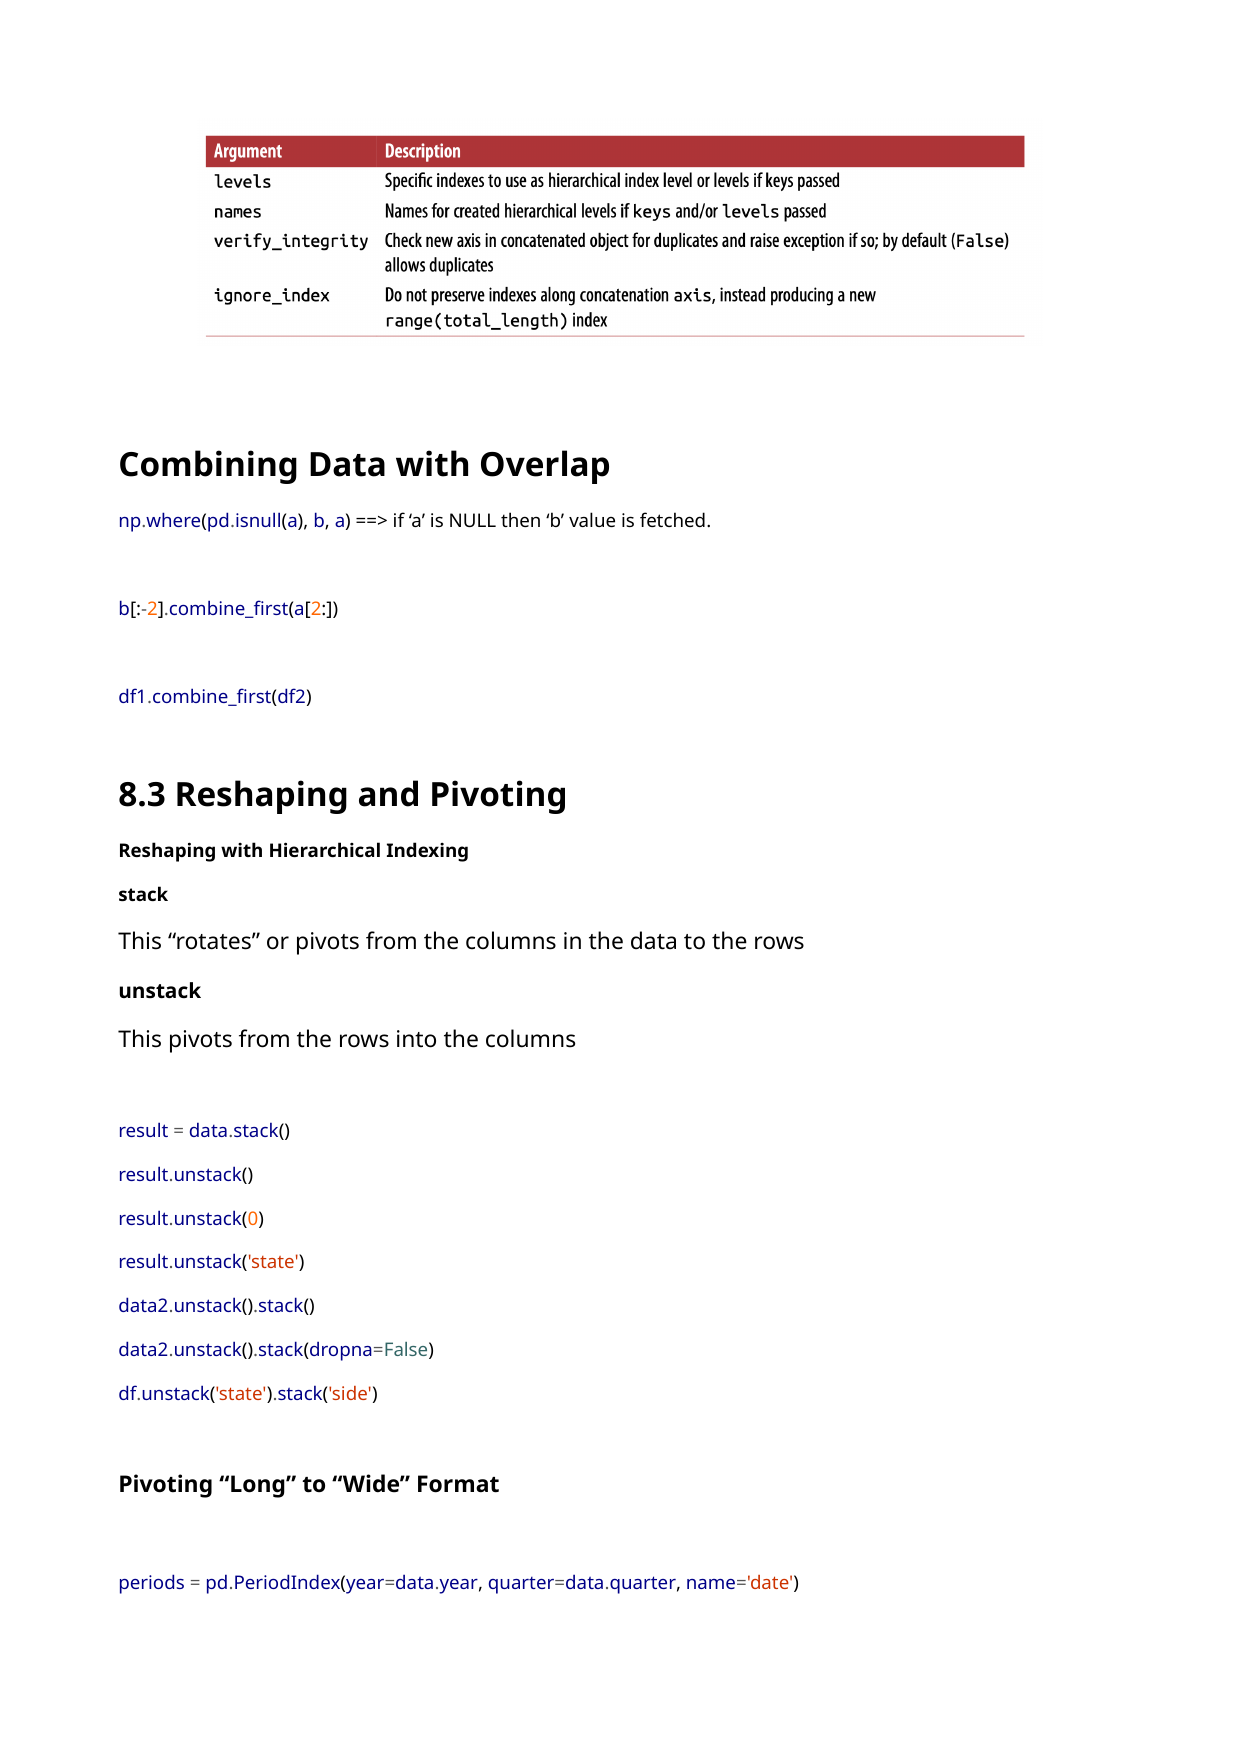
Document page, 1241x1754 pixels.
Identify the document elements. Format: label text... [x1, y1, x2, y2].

picture [197, 118, 1043, 346]
text Combining Data with Overlap [118, 441, 1122, 486]
text This “rotates” or pivots from the columns in the data to the rows [118, 925, 1122, 956]
text result.unstack(0) [118, 1205, 1122, 1231]
text result.unstack('state') [118, 1249, 1122, 1274]
text result.unstack() [118, 1161, 1122, 1187]
text periods = pd.PeriodIndex(year=data.year, quarter=data.quarter, name='date') [118, 1569, 1122, 1595]
text result = data.stack() [118, 1117, 1122, 1143]
text df1.combine_first(df2) [118, 683, 1122, 708]
text data2.unstack().stack(dropna=False) [118, 1337, 1122, 1362]
text df.unstack('state').stack('side') [118, 1380, 1122, 1406]
text data2.unstack().stack() [118, 1293, 1122, 1318]
text b[:-2].combine_first(a[2:]) [118, 595, 1122, 621]
text unstack [118, 976, 1122, 1004]
text np.where(pd.isnull(a), b, a) ==> if ‘a’ is NULL then ‘b’ value is fetched. [118, 508, 1122, 533]
text Pivoting “Long” to “Wide” Format [118, 1468, 1122, 1499]
text 8.3 Reshaping and Pivoting [118, 771, 1122, 816]
text Reshaping with Hierarchical Indexing [118, 837, 1122, 863]
text stack [118, 881, 1122, 907]
text This pivots from the rows into the columns [118, 1023, 1122, 1054]
